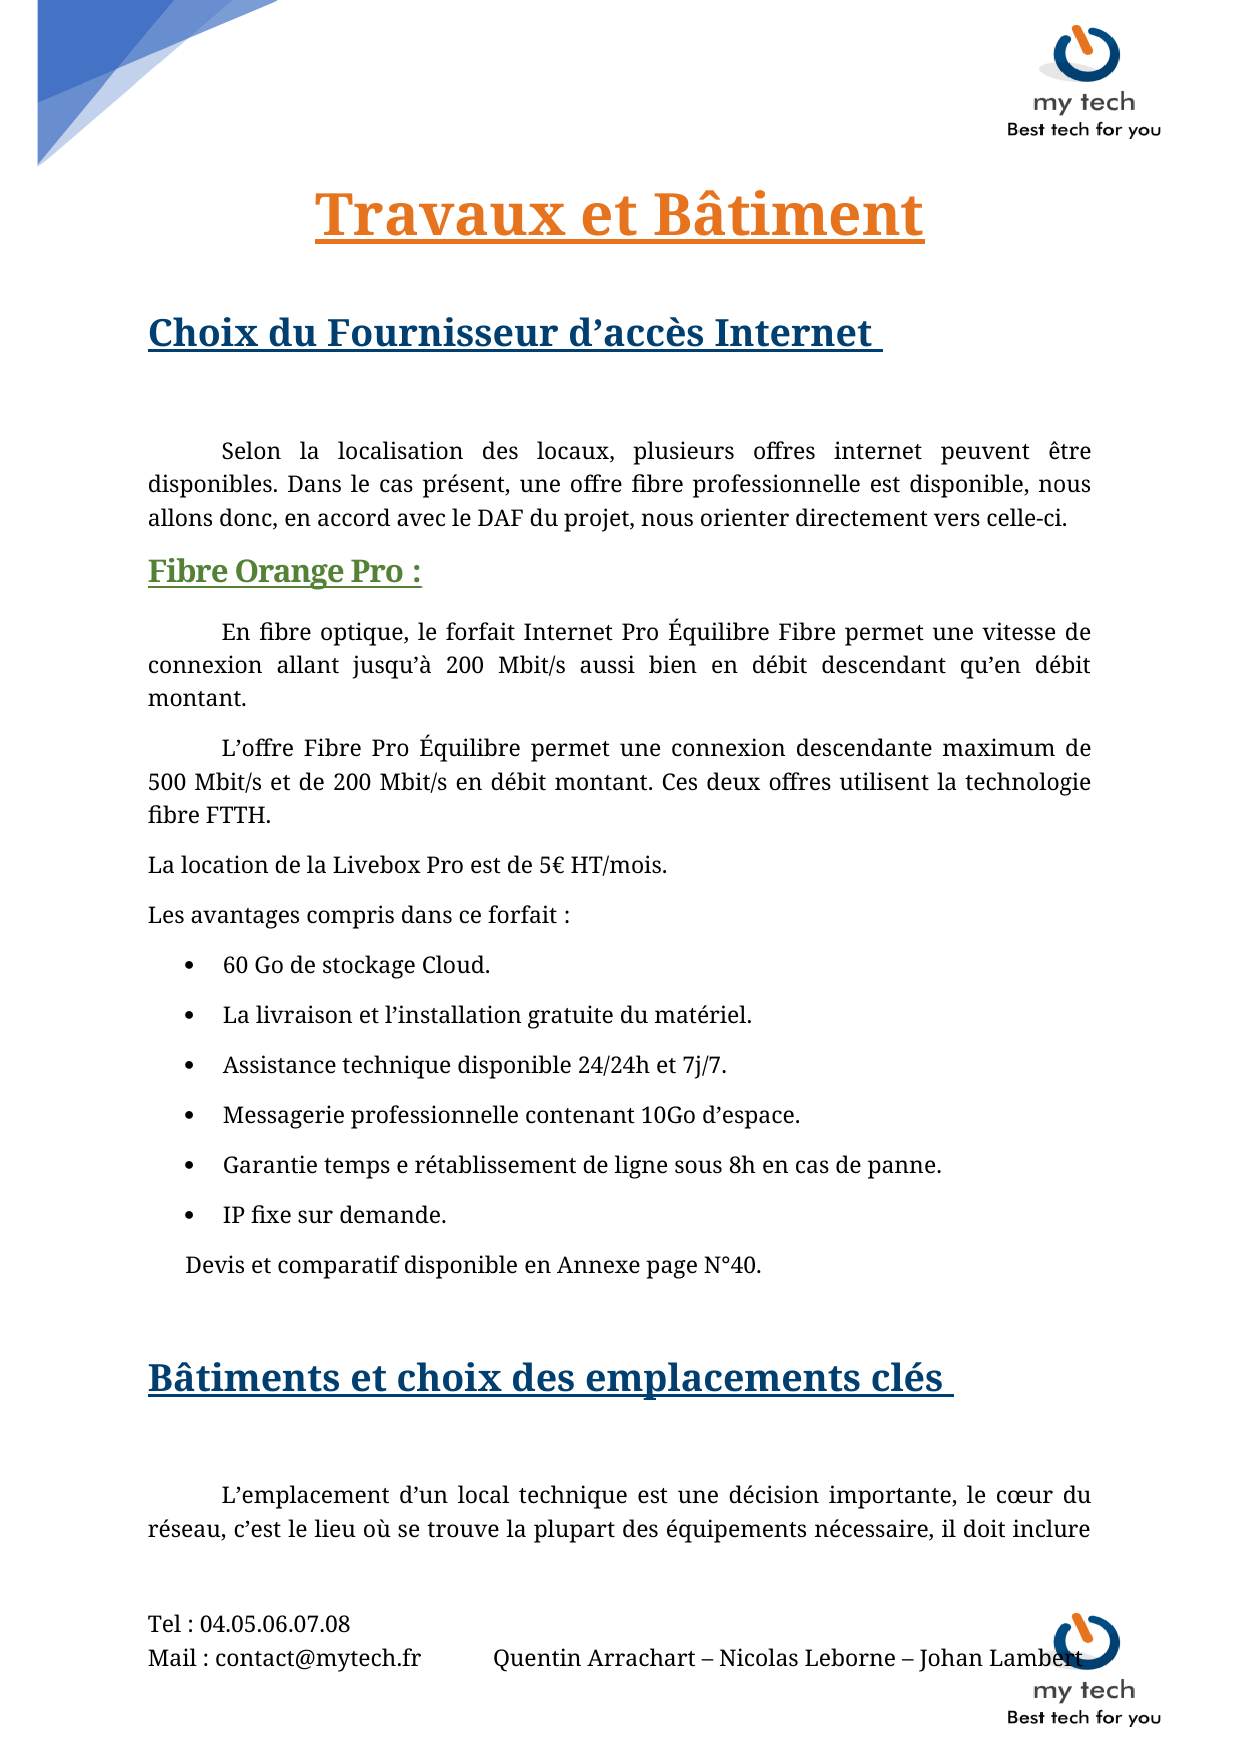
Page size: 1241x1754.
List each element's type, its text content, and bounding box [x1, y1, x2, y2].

list 60 Go de stockage Cloud. [185, 947, 1093, 980]
text En fibre optique, le forfait Internet Pro Équilibre Fibre permet une vitesse de connexion allant jusqu’à 200 Mbit/s aussi bien en débit descendant qu’en débit montant. [148, 613, 1093, 713]
list Messagerie professionnelle contenant 10Go d’espace. [185, 1097, 1093, 1130]
subtitle Bâtiments et choix des emplacements clés [148, 1351, 1093, 1402]
text Fibre Orange Pro : [148, 549, 1093, 592]
text Devis et comparatif disponible en Annexe page N°40. [148, 1247, 1093, 1280]
subtitle Choix du Fournisseur d’accès Internet [148, 306, 1093, 357]
list IP fixe sur demande. [185, 1197, 1093, 1230]
text La location de la Livebox Pro est de 5€ HT/mois. [148, 847, 1093, 880]
text L’emplacement d’un local technique est une décision importante, le cœur du réseau, c’est le lieu où se trouve la plupart des équipements nécessaire, il doit inclure [148, 1477, 1093, 1544]
list Garantie temps e rétablissement de ligne sous 8h en cas de panne. [185, 1147, 1093, 1180]
text Selon la localisation des locaux, plusieurs offres internet peuvent être disponibles. Dans le cas présent, une offre fibre professionnelle est disponible, nous allons donc, en accord avec le DAF du projet, nous orienter directement vers celle-ci. [148, 433, 1093, 533]
list Assistance technique disponible 24/24h et 7j/7. [185, 1047, 1093, 1080]
subtitle Travaux et Bâtiment [148, 173, 1093, 252]
text L’offre Fibre Pro Équilibre permet une connexion descendante maximum de 500 Mbit/s et de 200 Mbit/s en débit montant. Ces deux offres utilisent la technologie fibre FTTH. [148, 730, 1093, 830]
text Les avantages compris dans ce forfait : [148, 897, 1093, 930]
list La livraison et l’installation gratuite du matériel. [185, 997, 1093, 1030]
